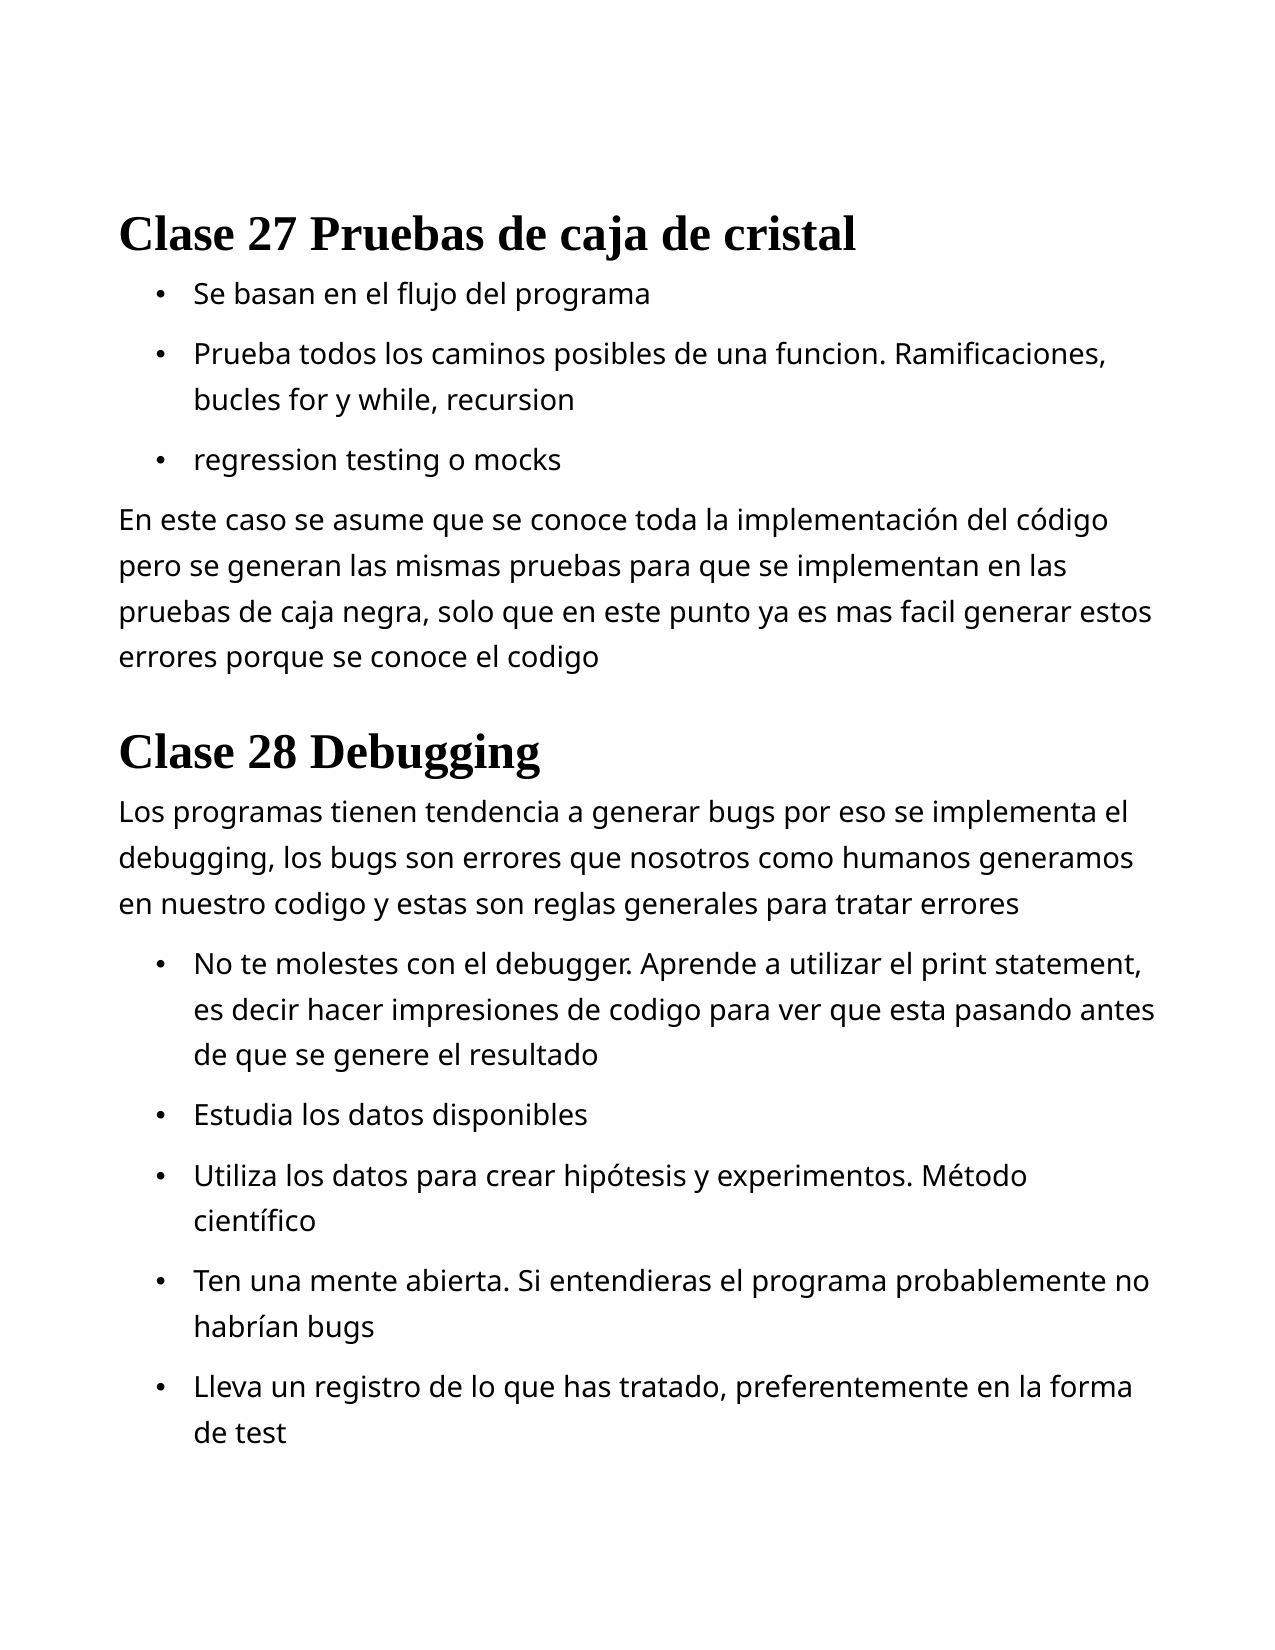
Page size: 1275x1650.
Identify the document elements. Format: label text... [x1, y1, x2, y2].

list No te molestes con el debugger. Aprende a utilizar el print statement, es decir hacer impresiones de codigo para ver que esta pasando antes de que se genere el resultado [156, 943, 1157, 1074]
list Lleva un registro de lo que has tratado, preferentemente en la forma de test [156, 1366, 1157, 1452]
subtitle Clase 27 Pruebas de caja de cristal [118, 203, 1157, 261]
text Los programas tienen tendencia a generar bugs por eso se implementa el debugging, los bugs son errores que nosotros como humanos generamos en nuestro codigo y estas son reglas generales para tratar errores [118, 792, 1157, 923]
list Estudia los datos disponibles [156, 1094, 1157, 1134]
list Prueba todos los caminos posibles de una funcion. Ramificaciones, bucles for y while, recursion [156, 333, 1157, 419]
list Ten una mente abierta. Si entendieras el programa probablemente no habrían bugs [156, 1261, 1157, 1346]
list Utiliza los datos para crear hipótesis y experimentos. Método científico [156, 1155, 1157, 1240]
list Se basan en el flujo del programa [156, 273, 1157, 313]
text En este caso se asume que se conoce toda la implementación del código pero se generan las mismas pruebas para que se implementan en las pruebas de caja negra, solo que en este punto ya es mas facil generar estos errores porque se conoce el codigo [118, 499, 1157, 676]
list regression testing o mocks [156, 439, 1157, 479]
subtitle Clase 28 Debugging [118, 722, 1157, 779]
